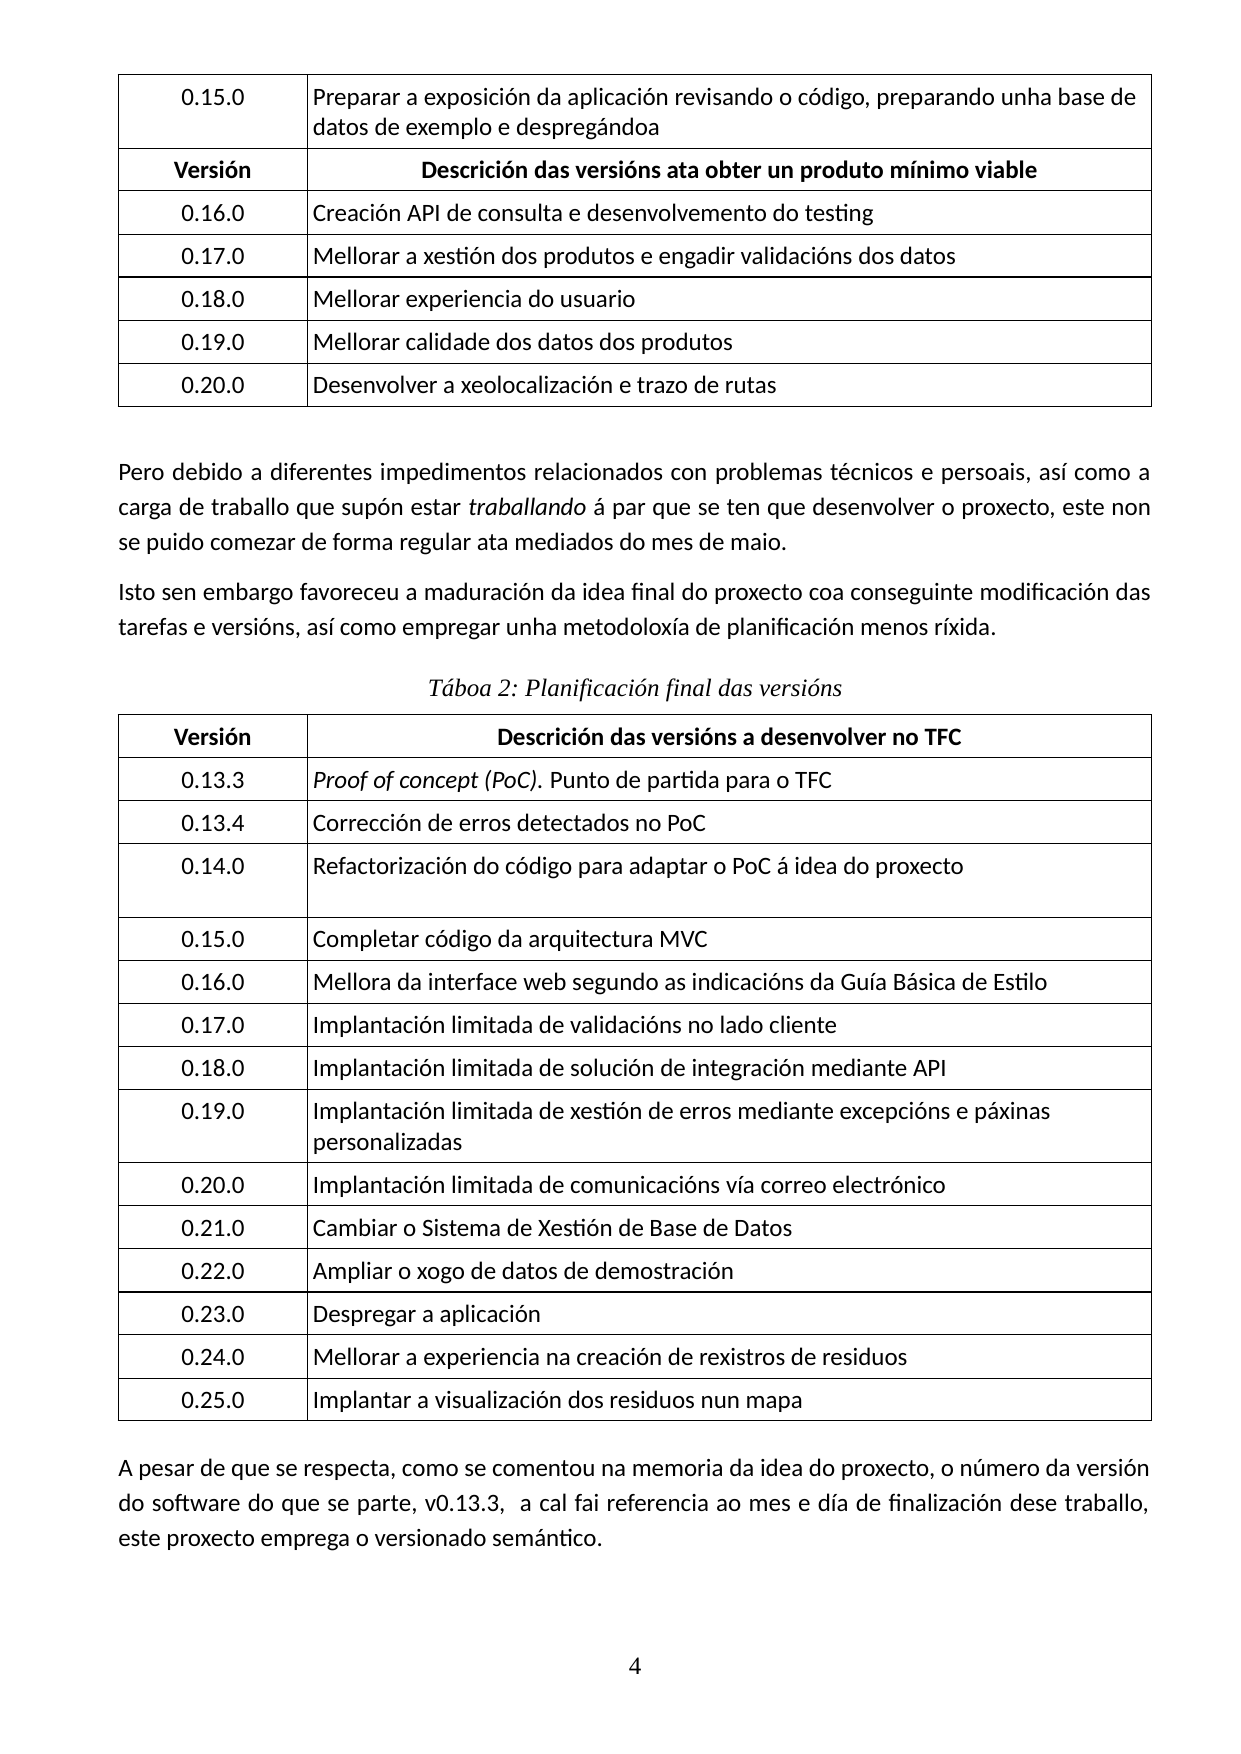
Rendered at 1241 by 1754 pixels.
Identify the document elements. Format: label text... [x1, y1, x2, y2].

table_cell Implantación limitada de validacións no lado cliente [308, 1004, 1151, 1046]
table_cell 0.24.0 [119, 1335, 307, 1377]
table_cell Implantación limitada de comunicacións vía correo electrónico [308, 1163, 1151, 1205]
table_cell 0.20.0 [119, 1163, 307, 1205]
table_cell 0.23.0 [119, 1293, 307, 1334]
table_cell 0.22.0 [119, 1249, 307, 1291]
table_header Versión [119, 715, 307, 757]
table_cell 0.13.3 [119, 758, 307, 800]
table_cell Mellorar a experiencia na creación de rexistros de residuos [308, 1335, 1151, 1377]
table_cell Desenvolver a xeolocalización e trazo de rutas [308, 364, 1151, 406]
table_cell 0.15.0 [119, 918, 307, 960]
table_cell 0.15.0 [119, 75, 307, 147]
table_cell 0.19.0 [119, 321, 307, 362]
table_cell Creación API de consulta e desenvolvemento do testing [308, 191, 1151, 233]
table_cell Implantación limitada de xestión de erros mediante excepcións e páxinas personalizadas [308, 1090, 1151, 1162]
table_cell 0.19.0 [119, 1090, 307, 1162]
table_cell Mellorar experiencia do usuario [308, 278, 1151, 319]
text Táboa 2: Planificación final das versións [118, 673, 1152, 702]
table_cell 0.16.0 [119, 191, 307, 233]
table_cell 0.20.0 [119, 364, 307, 406]
table_cell Refactorización do código para adaptar o PoC á idea do proxecto [308, 844, 1151, 917]
table_cell Implantación limitada de solución de integración mediante API [308, 1047, 1151, 1089]
table_cell Despregar a aplicación [308, 1293, 1151, 1334]
table_cell Completar código da arquitectura MVC [308, 918, 1151, 960]
table_cell Cambiar o Sistema de Xestión de Base de Datos [308, 1206, 1151, 1248]
table_cell 0.16.0 [119, 961, 307, 1003]
text Isto sen embargo favoreceu a maduración da idea final do proxecto coa conseguinte modificación das tarefas e versións, así como empregar unha metodoloxía de planificación menos ríxida. [118, 576, 1152, 641]
table_cell Mellora da interface web segundo as indicacións da Guía Básica de Estilo [308, 961, 1151, 1003]
table_header Descrición das versións a desenvolver no TFC [308, 715, 1151, 757]
table_cell Versión [119, 149, 307, 190]
table_cell Preparar a exposición da aplicación revisando o código, preparando unha base de datos de exemplo e despregándoa [308, 75, 1151, 147]
text Pero debido a diferentes impedimentos relacionados con problemas técnicos e persoais, así como a carga de traballo que supón estar traballando á par que se ten que desenvolver o proxecto, este non se puido comezar de forma regular ata mediados do mes de maio. [118, 456, 1152, 557]
table_cell 0.18.0 [119, 1047, 307, 1089]
table_cell Ampliar o xogo de datos de demostración [308, 1249, 1151, 1291]
table_cell 0.18.0 [119, 278, 307, 319]
text A pesar de que se respecta, como se comentou na memoria da idea do proxecto, o número da versión do software do que se parte, v0.13.3, a cal fai referencia ao mes e día de finalización dese traballo, este proxecto emprega o versionado semántico. [118, 1452, 1152, 1552]
table_cell Proof of concept (PoC). Punto de partida para o TFC [308, 758, 1151, 800]
table_cell 0.14.0 [119, 844, 307, 917]
table_cell 0.13.4 [119, 801, 307, 843]
table_cell 0.17.0 [119, 235, 307, 276]
table_cell 0.21.0 [119, 1206, 307, 1248]
table_cell 0.25.0 [119, 1379, 307, 1420]
table_cell 0.17.0 [119, 1004, 307, 1046]
table_cell Descrición das versións ata obter un produto mínimo viable [308, 149, 1151, 190]
table_cell Corrección de erros detectados no PoC [308, 801, 1151, 843]
table_cell Mellorar calidade dos datos dos produtos [308, 321, 1151, 362]
table_cell Implantar a visualización dos residuos nun mapa [308, 1379, 1151, 1420]
table_cell Mellorar a xestión dos produtos e engadir validacións dos datos [308, 235, 1151, 276]
